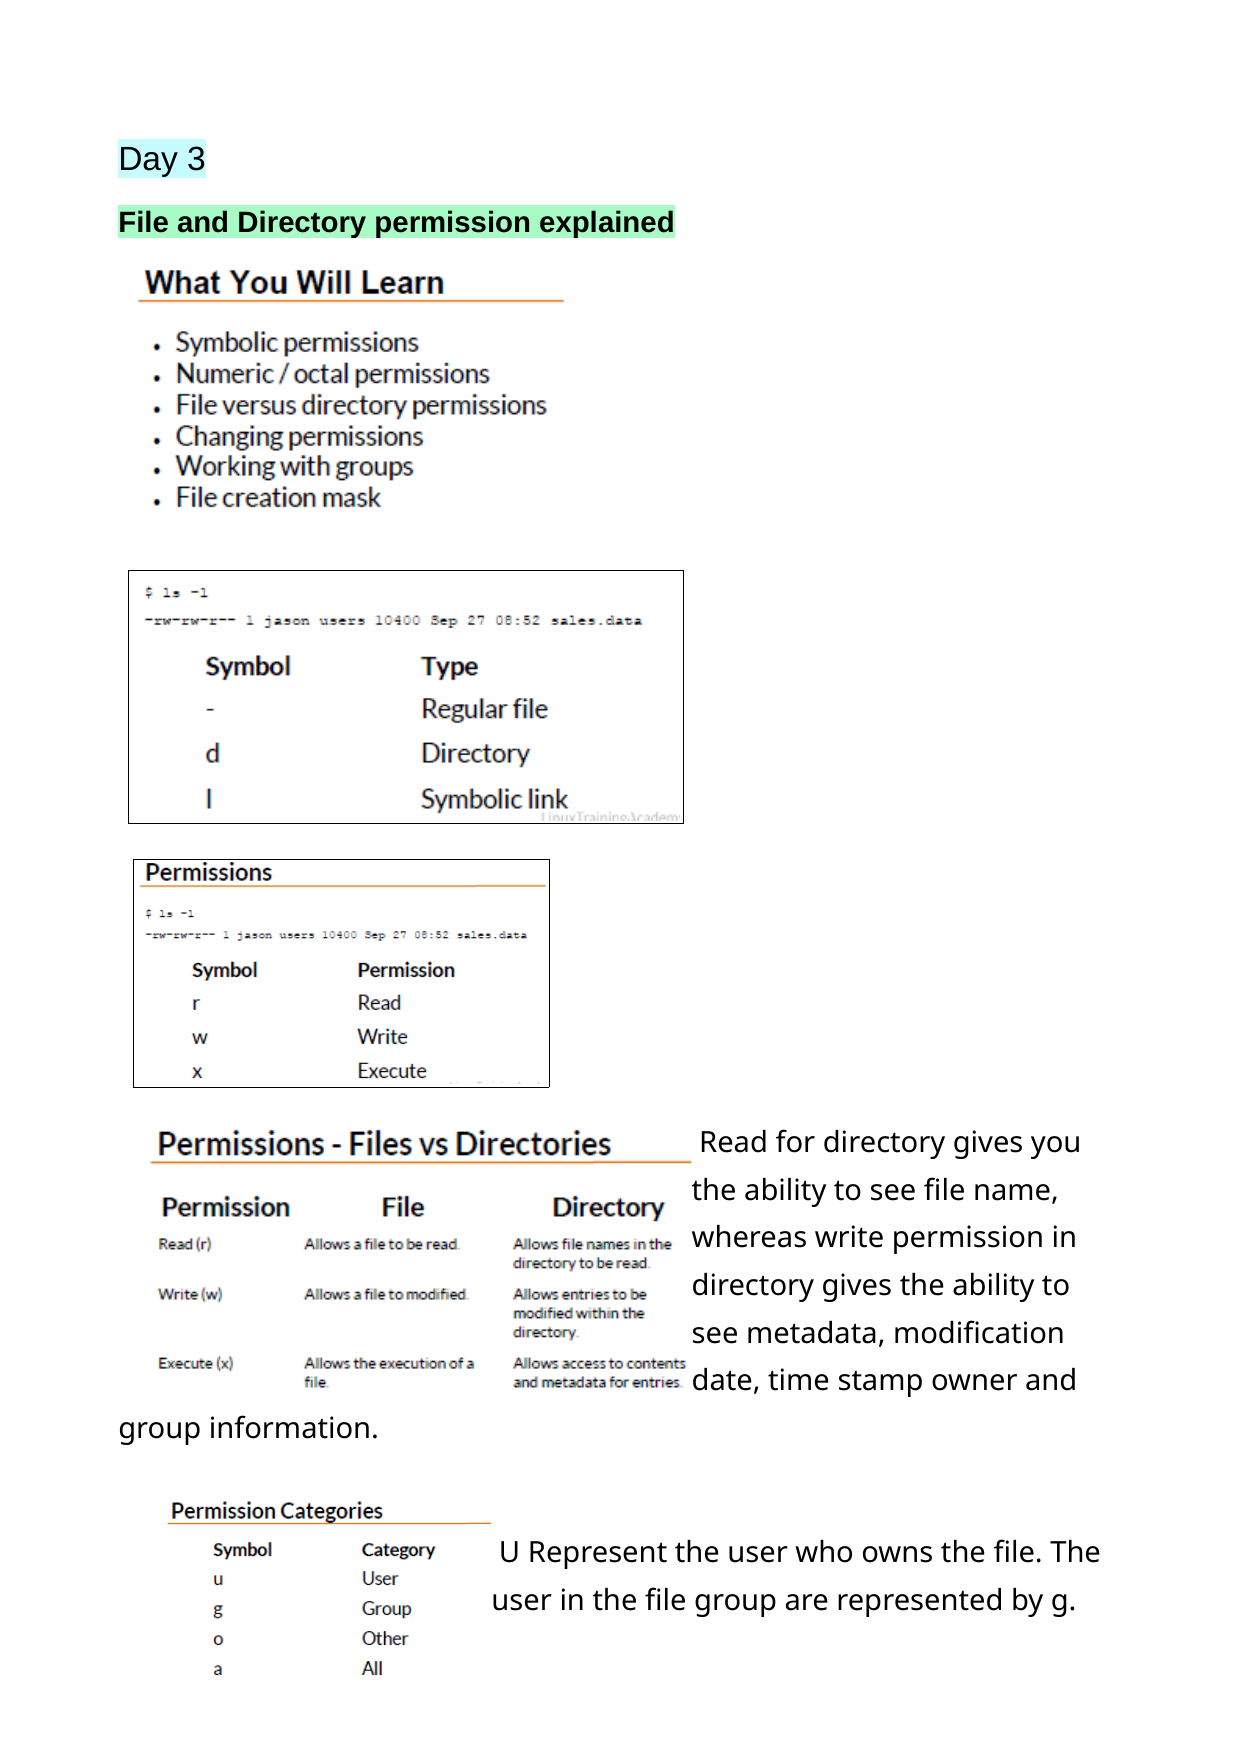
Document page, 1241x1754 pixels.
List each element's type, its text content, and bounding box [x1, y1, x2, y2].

picture [136, 862, 546, 1084]
text U Represent the user who owns the file. The user in the file group are represented by g. [492, 1532, 1122, 1619]
picture [133, 258, 564, 526]
picture [131, 573, 680, 821]
subtitle Day 3 [206, 139, 1122, 178]
text Read for directory gives you the ability to see file name, whereas write permission in directory gives the ability to see metadata, modification date, time stamp owner and group information. [118, 1122, 1122, 1447]
text [118, 1532, 167, 1619]
picture [136, 1121, 692, 1394]
picture [167, 1494, 492, 1689]
subtitle File and Directory permission explained [675, 205, 1122, 238]
